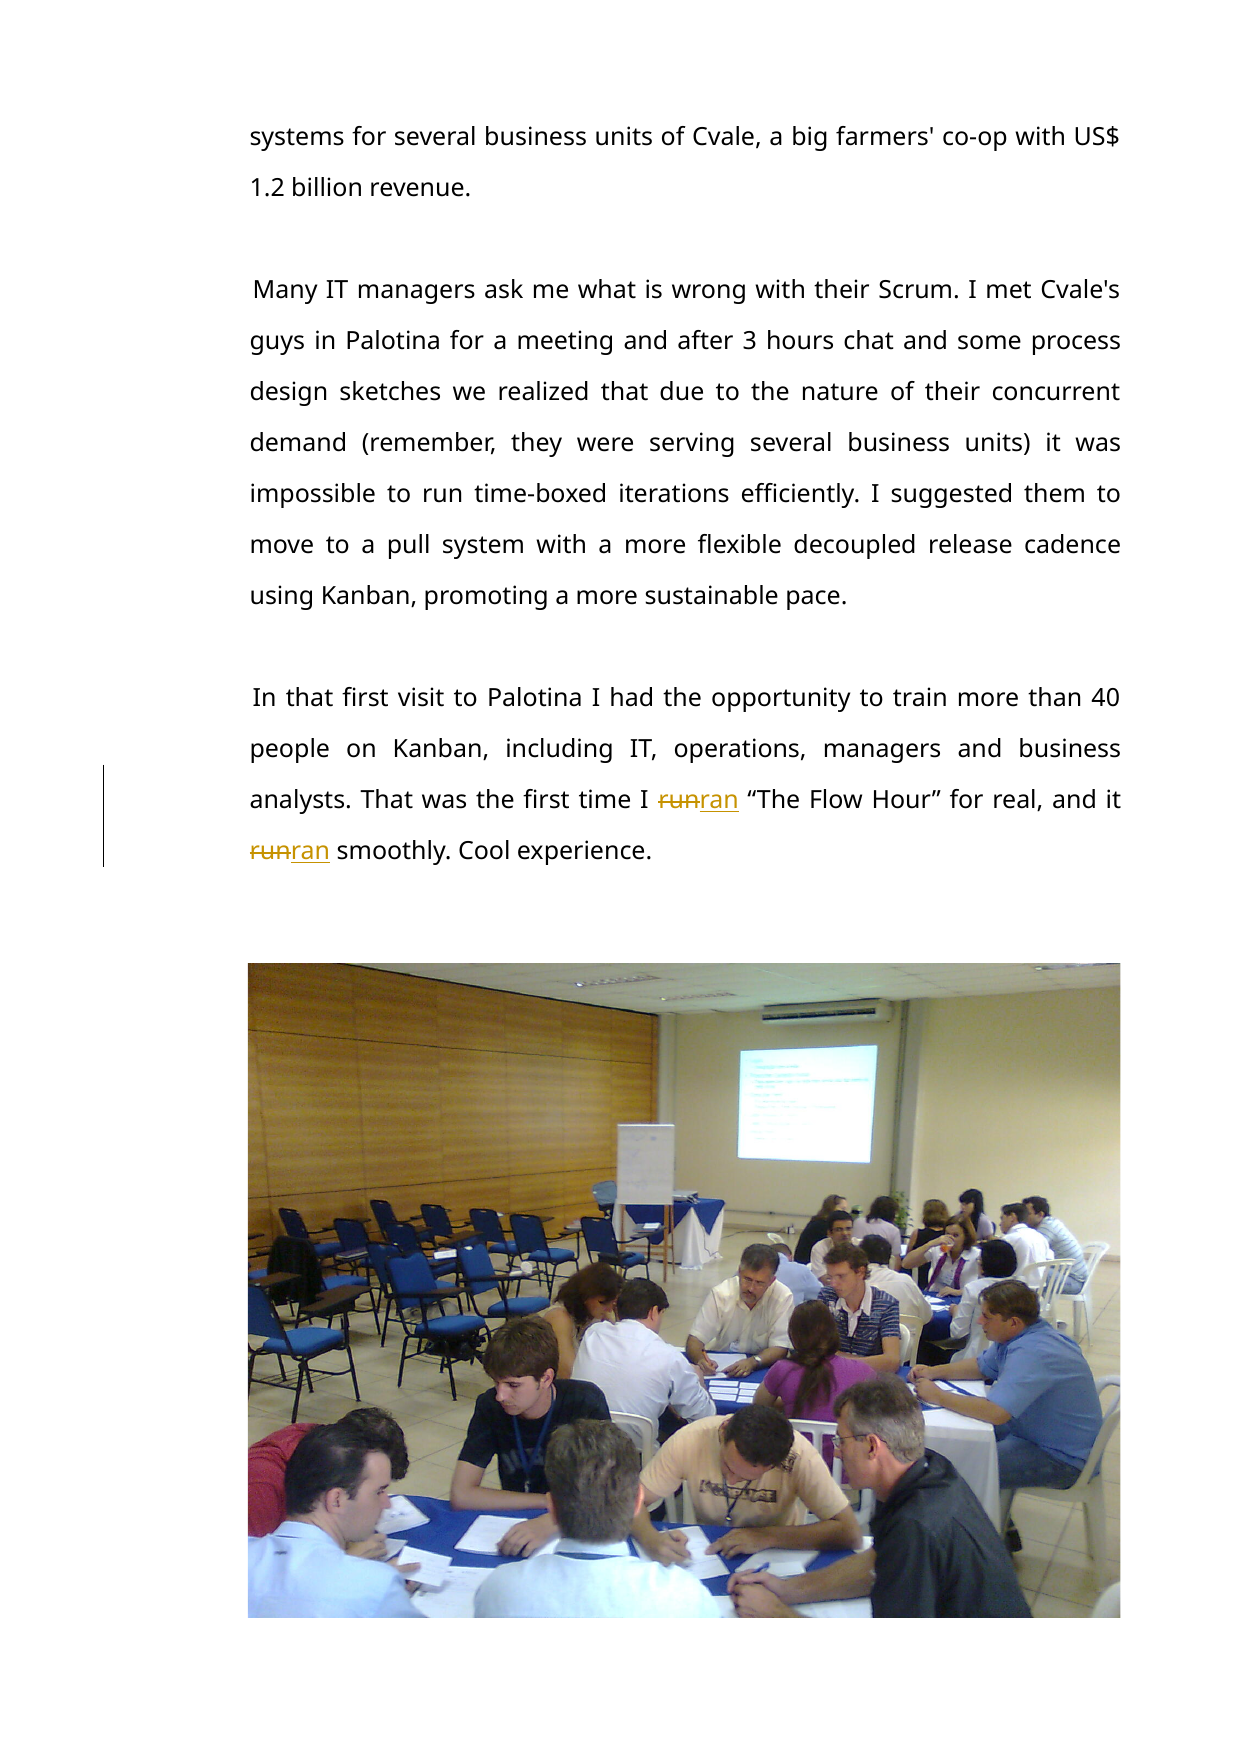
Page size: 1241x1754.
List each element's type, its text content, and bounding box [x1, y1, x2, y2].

picture [247, 963, 1121, 1618]
text In that first visit to Palotina I had the opportunity to train more than 40 people on Kanban, including IT, operations, managers and business analysts. That was the first time I ran “The Flow Hour” for real, and it ran smoothly. Cool experience. [249, 679, 1122, 867]
text Many IT managers ask me what is wrong with their Scrum. I met Cvale's guys in Palotina for a meeting and after 3 hours chat and some process design sketches we realized that due to the nature of their concurrent demand (remember, they were serving several business units) it was impossible to run time-boxed iterations efficiently. I suggested them to move to a pull system with a more flexible decoupled release cadence using Kanban, promoting a more sustainable pace. [249, 271, 1122, 612]
text systems for several business units of Cvale, a big farmers' co-op with US$ 1.2 billion revenue. [249, 118, 1122, 203]
